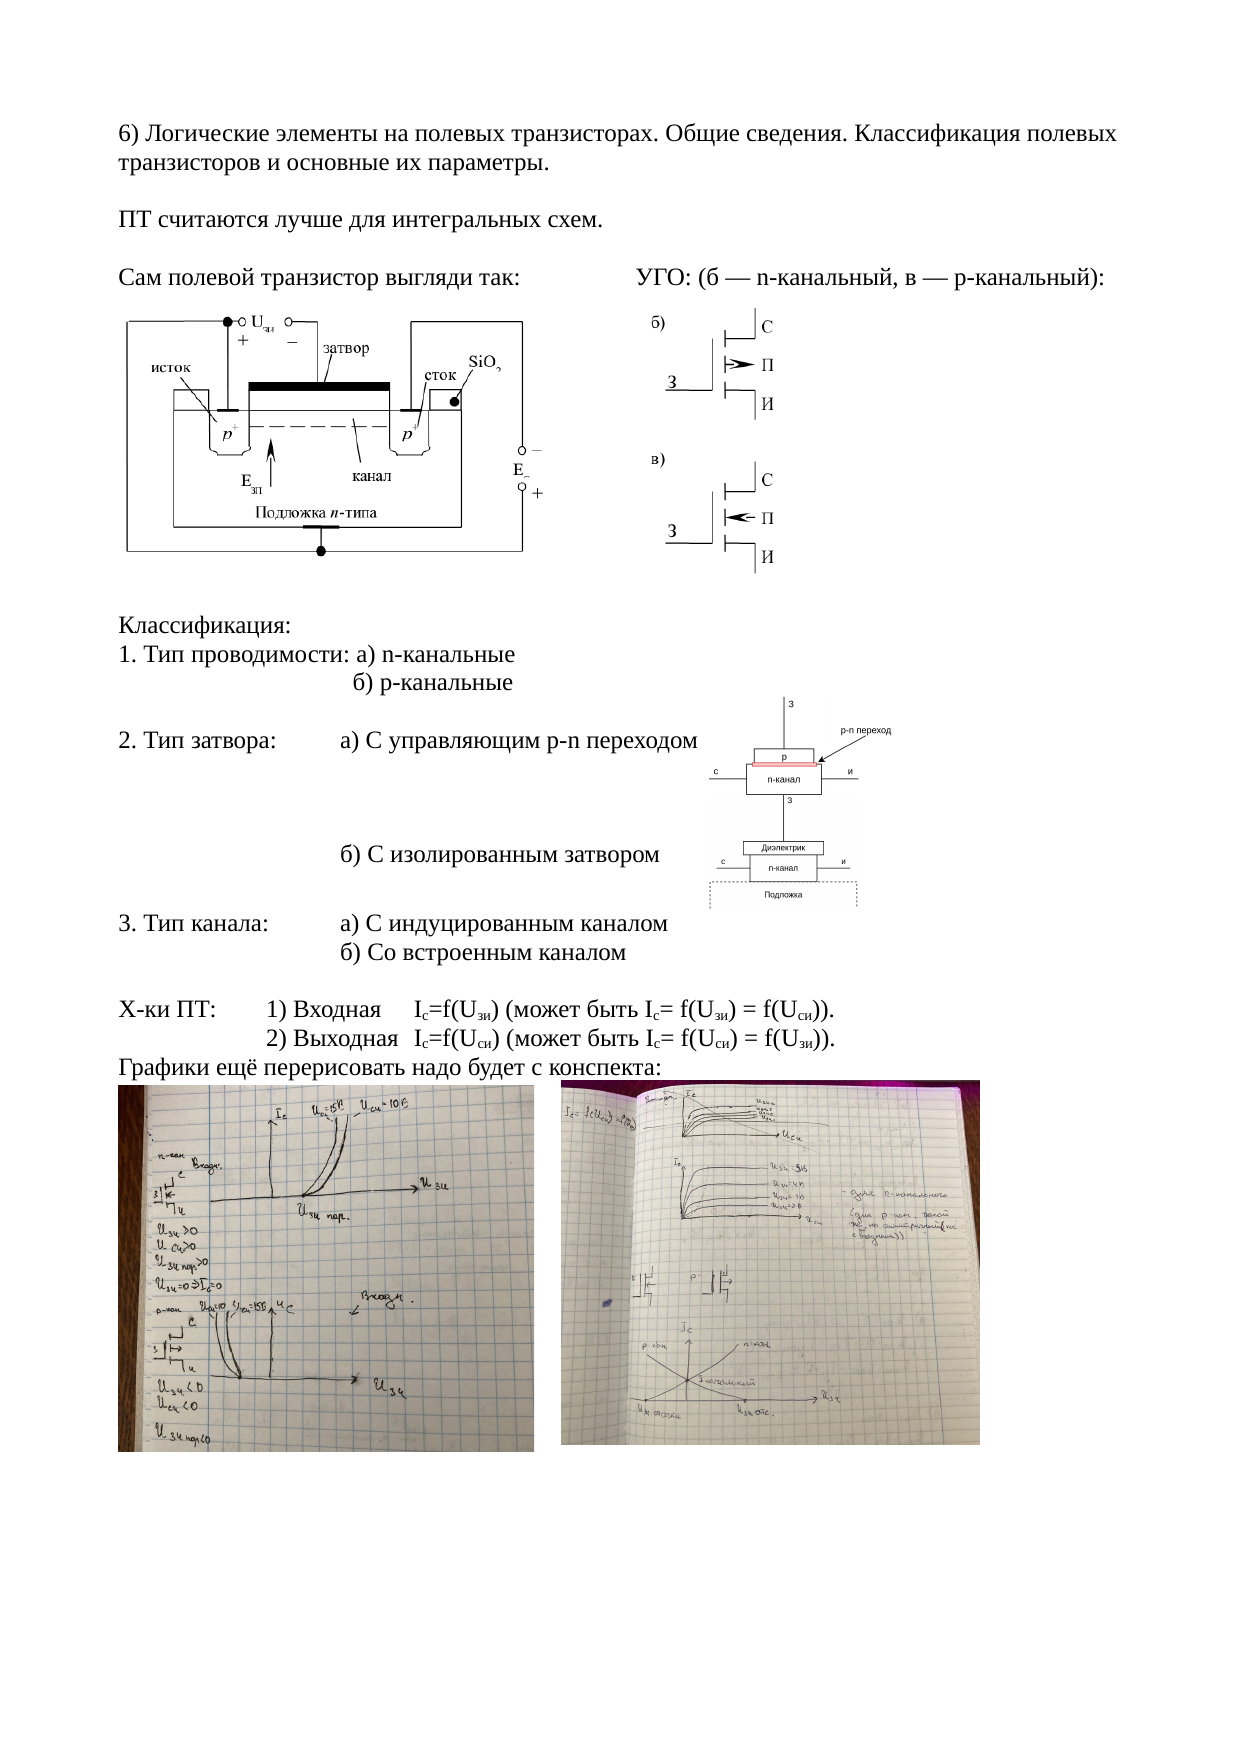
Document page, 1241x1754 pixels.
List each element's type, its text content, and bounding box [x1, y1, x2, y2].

picture [118, 315, 551, 557]
text [893, 696, 1122, 796]
text б) С изолированным затвором [118, 796, 708, 908]
text [859, 796, 1122, 908]
text ПТ считаются лучше для интегральных схем. [118, 204, 1122, 233]
text Х-ки ПТ: 1) Входная Iс=f(Uзи) (может быть Iс= f(Uзи) = f(Uси)). [118, 994, 1122, 1023]
picture [118, 1085, 535, 1452]
text 2) Выходная Iс=f(Ucи) (может быть Iс= f(Uси) = f(Uзи)). [118, 1023, 1122, 1052]
text б) p-канальные [118, 667, 1122, 696]
text Графики ещё перерисовать надо будет с конспекта: [118, 1052, 1122, 1081]
text б) Со встроенным каналом [118, 937, 1122, 966]
text 6) Логические элементы на полевых транзисторах. Общие сведения. Классификация полевых транзисторов и основные их параметры. [118, 118, 1122, 176]
picture [708, 696, 893, 909]
text Классификация: [118, 610, 1122, 639]
text 2. Тип затвора: а) С управляющим p-n переходом [118, 696, 708, 796]
picture [561, 1080, 980, 1445]
text 3. Тип канала: а) С индуцированным каналом [118, 908, 1122, 937]
text Сам полевой транзистор выгляди так: УГО: (б — n-канальный, в — p-канальный): [118, 262, 1122, 291]
picture [635, 290, 816, 582]
text 1. Тип проводимости: a) n-канальные [118, 639, 1122, 667]
